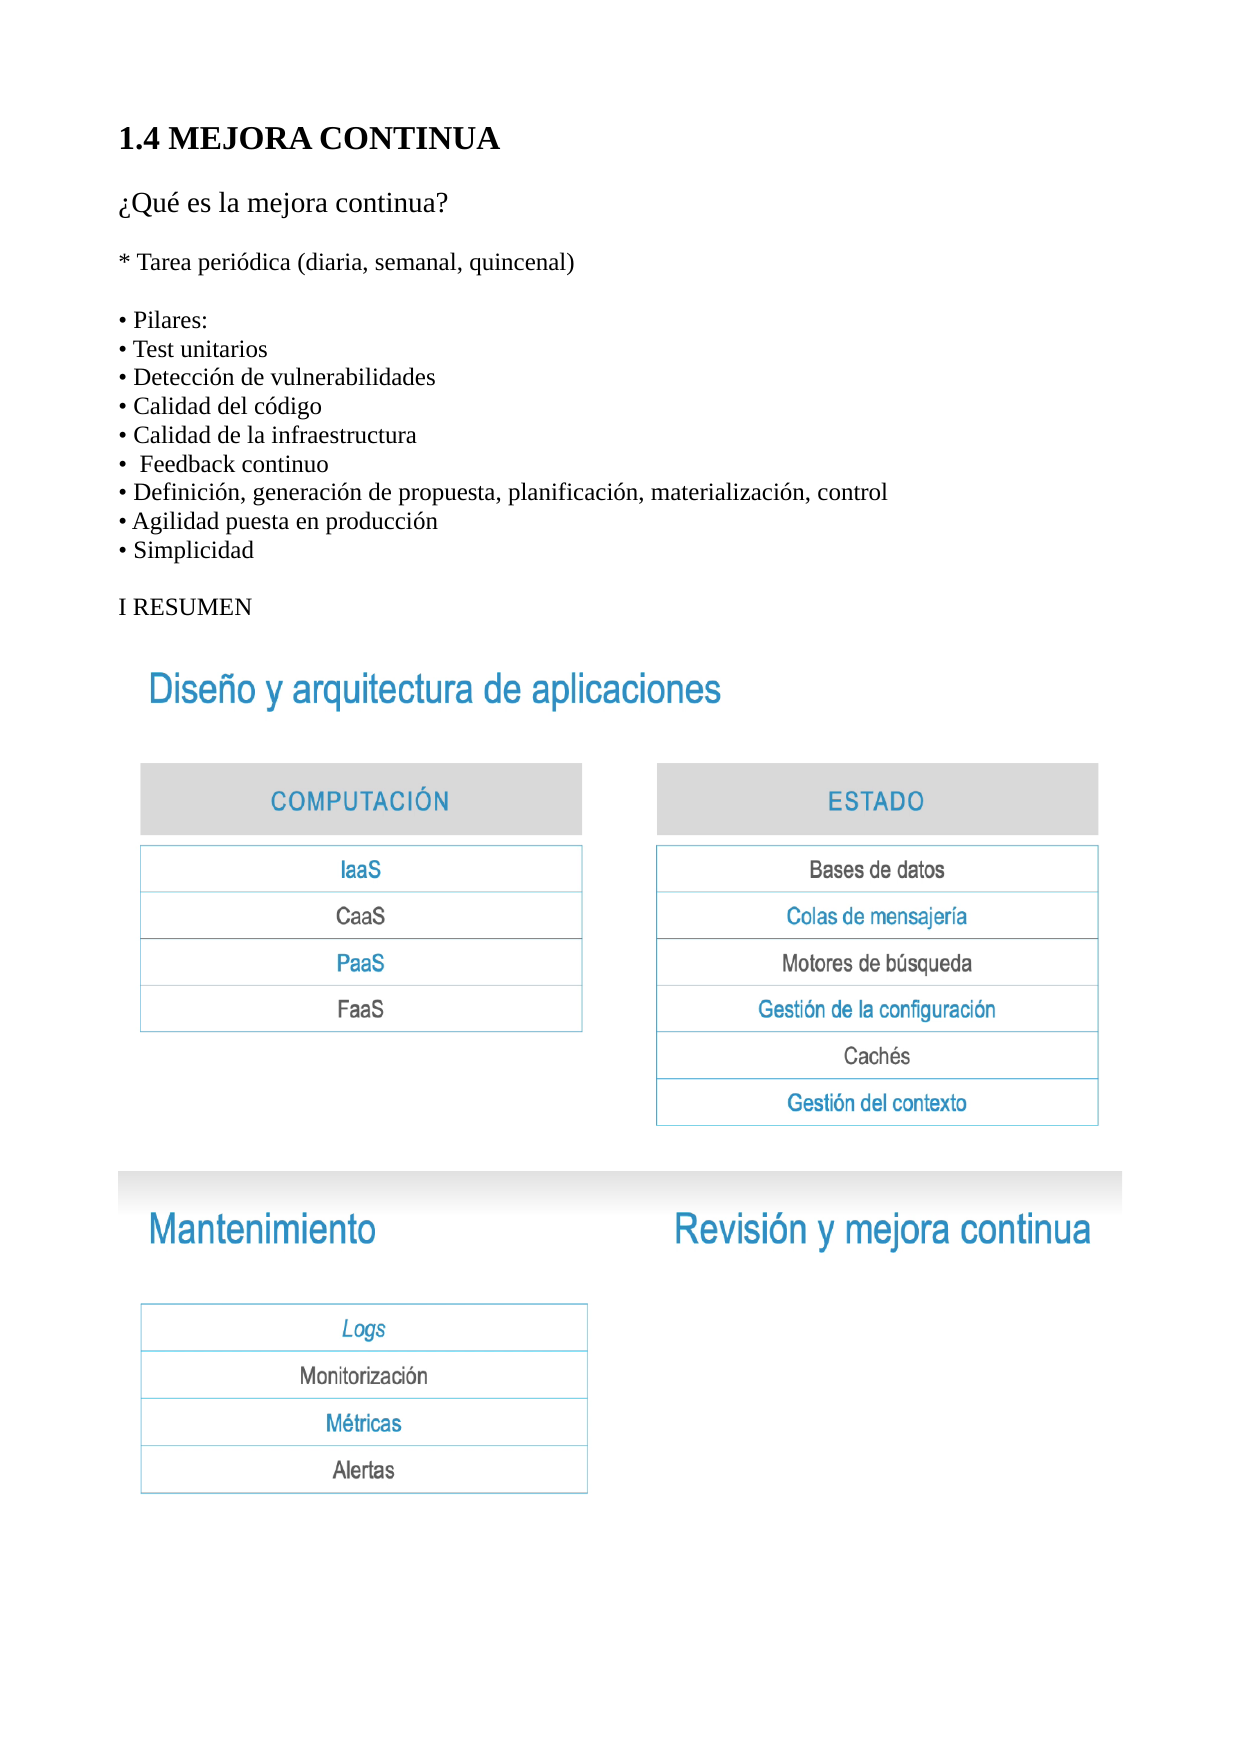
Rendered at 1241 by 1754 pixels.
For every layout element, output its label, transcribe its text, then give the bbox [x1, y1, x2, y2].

picture [118, 650, 1123, 1143]
text • Calidad del código [118, 391, 1122, 420]
text • Pilares: [118, 305, 1122, 334]
text • Calidad de la infraestructura • Feedback continuo [118, 420, 1122, 477]
text • Simplicidad [118, 535, 1122, 564]
text • Agilidad puesta en producción [118, 506, 1122, 535]
text I RESUMEN [118, 592, 1122, 621]
text * Tarea periódica (diaria, semanal, quincenal) [118, 247, 1122, 276]
picture [118, 1171, 1123, 1528]
text • Definición, generación de propuesta, planificación, materialización, control [118, 477, 1122, 506]
text • Detección de vulnerabilidades [118, 362, 1122, 391]
text • Test unitarios [118, 334, 1122, 362]
text 1.4 MEJORA CONTINUA [118, 118, 1122, 156]
text ¿Qué es la mejora continua? [118, 185, 1122, 219]
